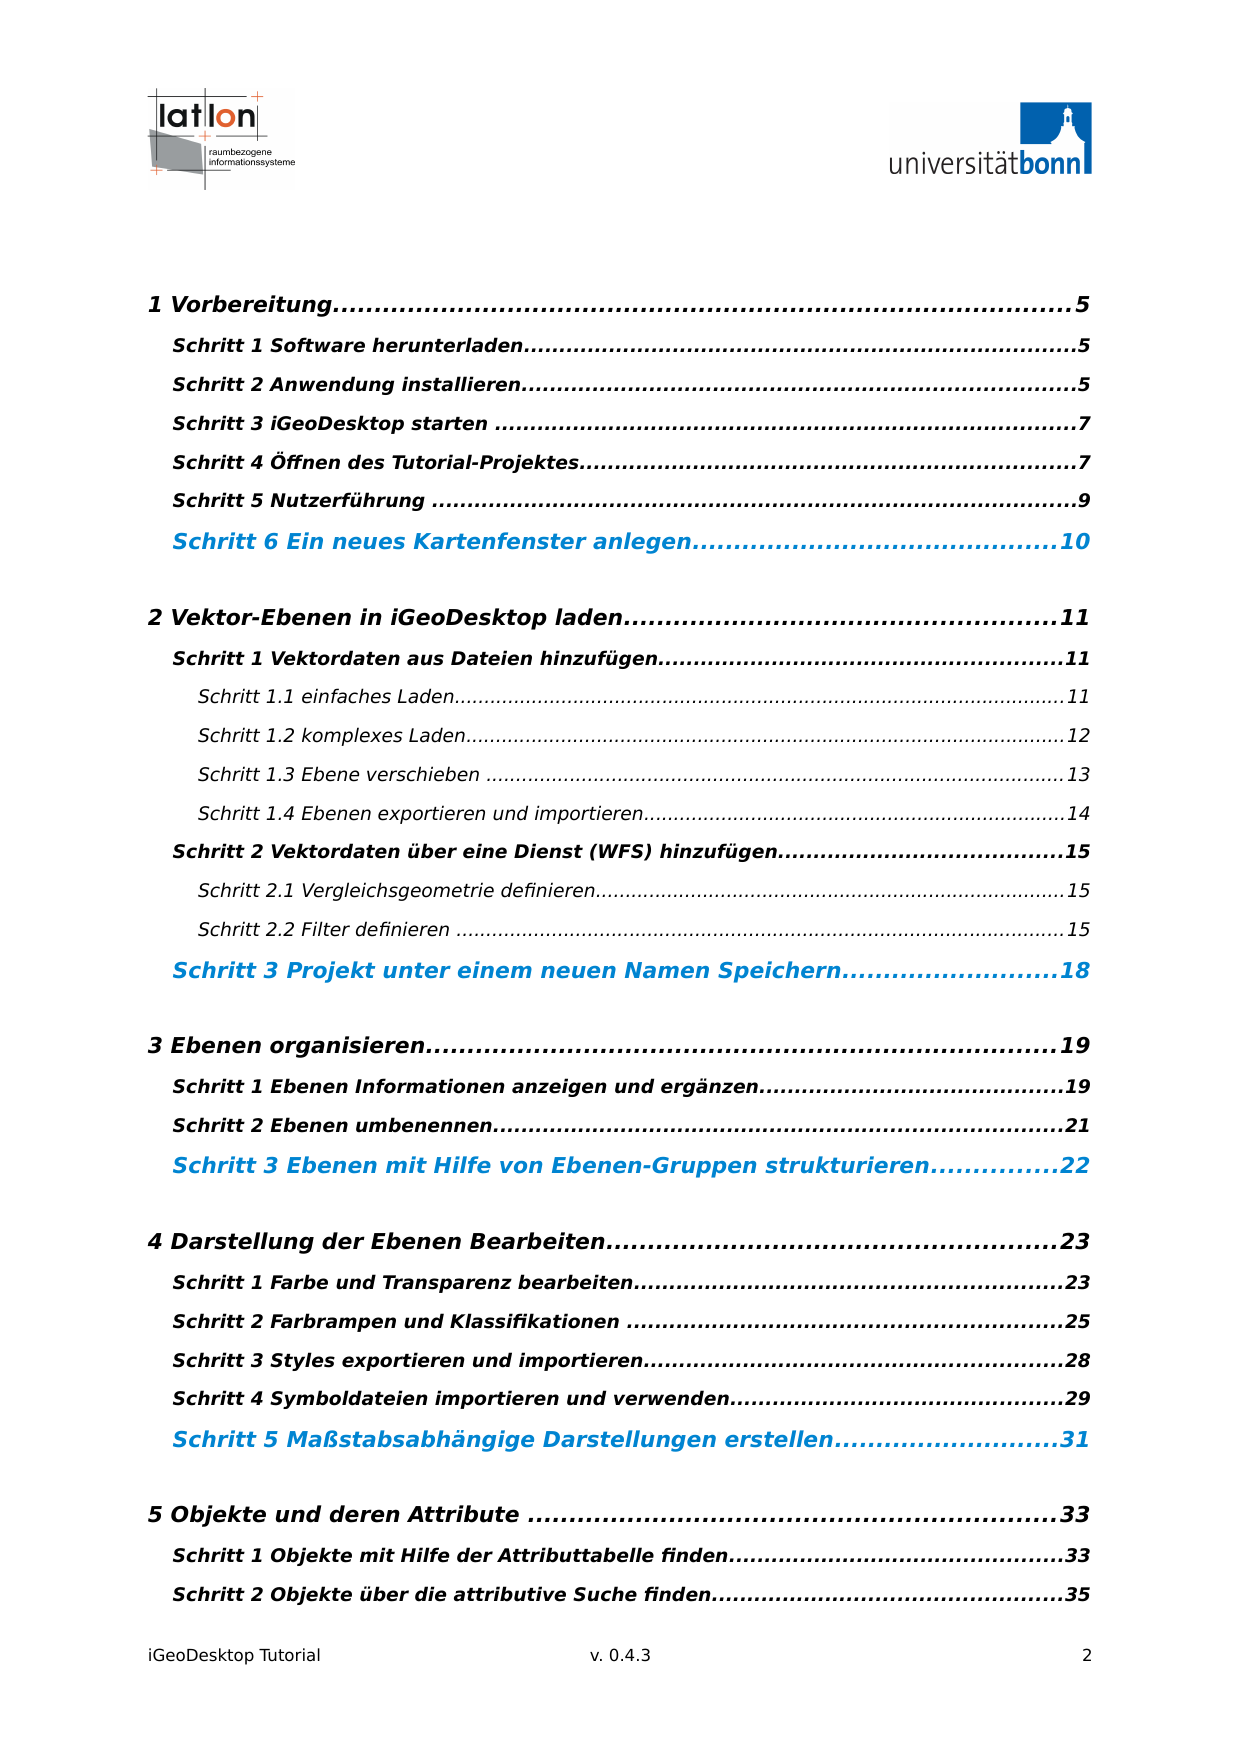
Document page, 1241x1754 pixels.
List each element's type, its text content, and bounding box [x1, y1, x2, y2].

text Schritt 3 Ebenen mit Hilfe von Ebenen-Gruppen strukturieren 22 [172, 1154, 1092, 1211]
text Schritt 1.2 komplexes Laden 12 [198, 725, 1092, 747]
text Schritt 1.4 Ebenen exportieren und importieren 14 [198, 803, 1092, 824]
text 3 Ebenen organisieren 19 [148, 1033, 1092, 1058]
text Schritt 3 Styles exportieren und importieren 28 [172, 1349, 1092, 1371]
text Schritt 3 iGeoDesktop starten 7 [172, 413, 1092, 435]
text Schritt 1 Vektordaten aus Dateien hinzufügen 11 [172, 648, 1092, 669]
text Schritt 2 Ebenen umbenennen 21 [172, 1115, 1092, 1137]
text Schritt 2 Objekte über die attributive Suche finden 35 [172, 1584, 1092, 1606]
text Schritt 3 Projekt unter einem neuen Namen Speichern 18 [172, 958, 1092, 1015]
text Schritt 1.3 Ebene verschieben 13 [198, 764, 1092, 786]
text Schritt 2 Farbrampen und Klassifikationen 25 [172, 1311, 1092, 1333]
text Schritt 2 Anwendung installieren 5 [172, 374, 1092, 396]
text Schritt 4 Symboldateien importieren und verwenden 29 [172, 1388, 1092, 1410]
text Schritt 2.2 Filter definieren 15 [198, 919, 1092, 941]
text Schritt 1 Objekte mit Hilfe der Attributtabelle finden 33 [172, 1546, 1092, 1567]
text Schritt 5 Maßstabsabhängige Darstellungen erstellen 31 [172, 1427, 1092, 1484]
text Schritt 1.1 einfaches Laden 11 [198, 686, 1092, 708]
text Schritt 1 Ebenen Informationen anzeigen und ergänzen 19 [172, 1076, 1092, 1098]
text Schritt 2 Vektordaten über eine Dienst (WFS) hinzufügen 15 [172, 841, 1092, 863]
text Schritt 5 Nutzerführung 9 [172, 491, 1092, 512]
text 1 Vorbereitung 5 [148, 292, 1092, 318]
text Schritt 2.1 Vergleichsgeometrie definieren 15 [198, 880, 1092, 902]
text Schritt 1 Software herunterladen 5 [172, 336, 1092, 357]
text 2 Vektor-Ebenen in iGeoDesktop laden 11 [148, 604, 1092, 630]
text 5 Objekte und deren Attribute 33 [148, 1502, 1092, 1528]
text Schritt 4 Öffnen des Tutorial-Projektes 7 [172, 452, 1092, 474]
text Schritt 1 Farbe und Transparenz bearbeiten 23 [172, 1272, 1092, 1294]
picture [889, 102, 1093, 174]
text 4 Darstellung der Ebenen Bearbeiten 23 [148, 1229, 1092, 1254]
picture [147, 88, 295, 190]
text Schritt 6 Ein neues Kartenfenster anlegen 10 [172, 529, 1092, 587]
